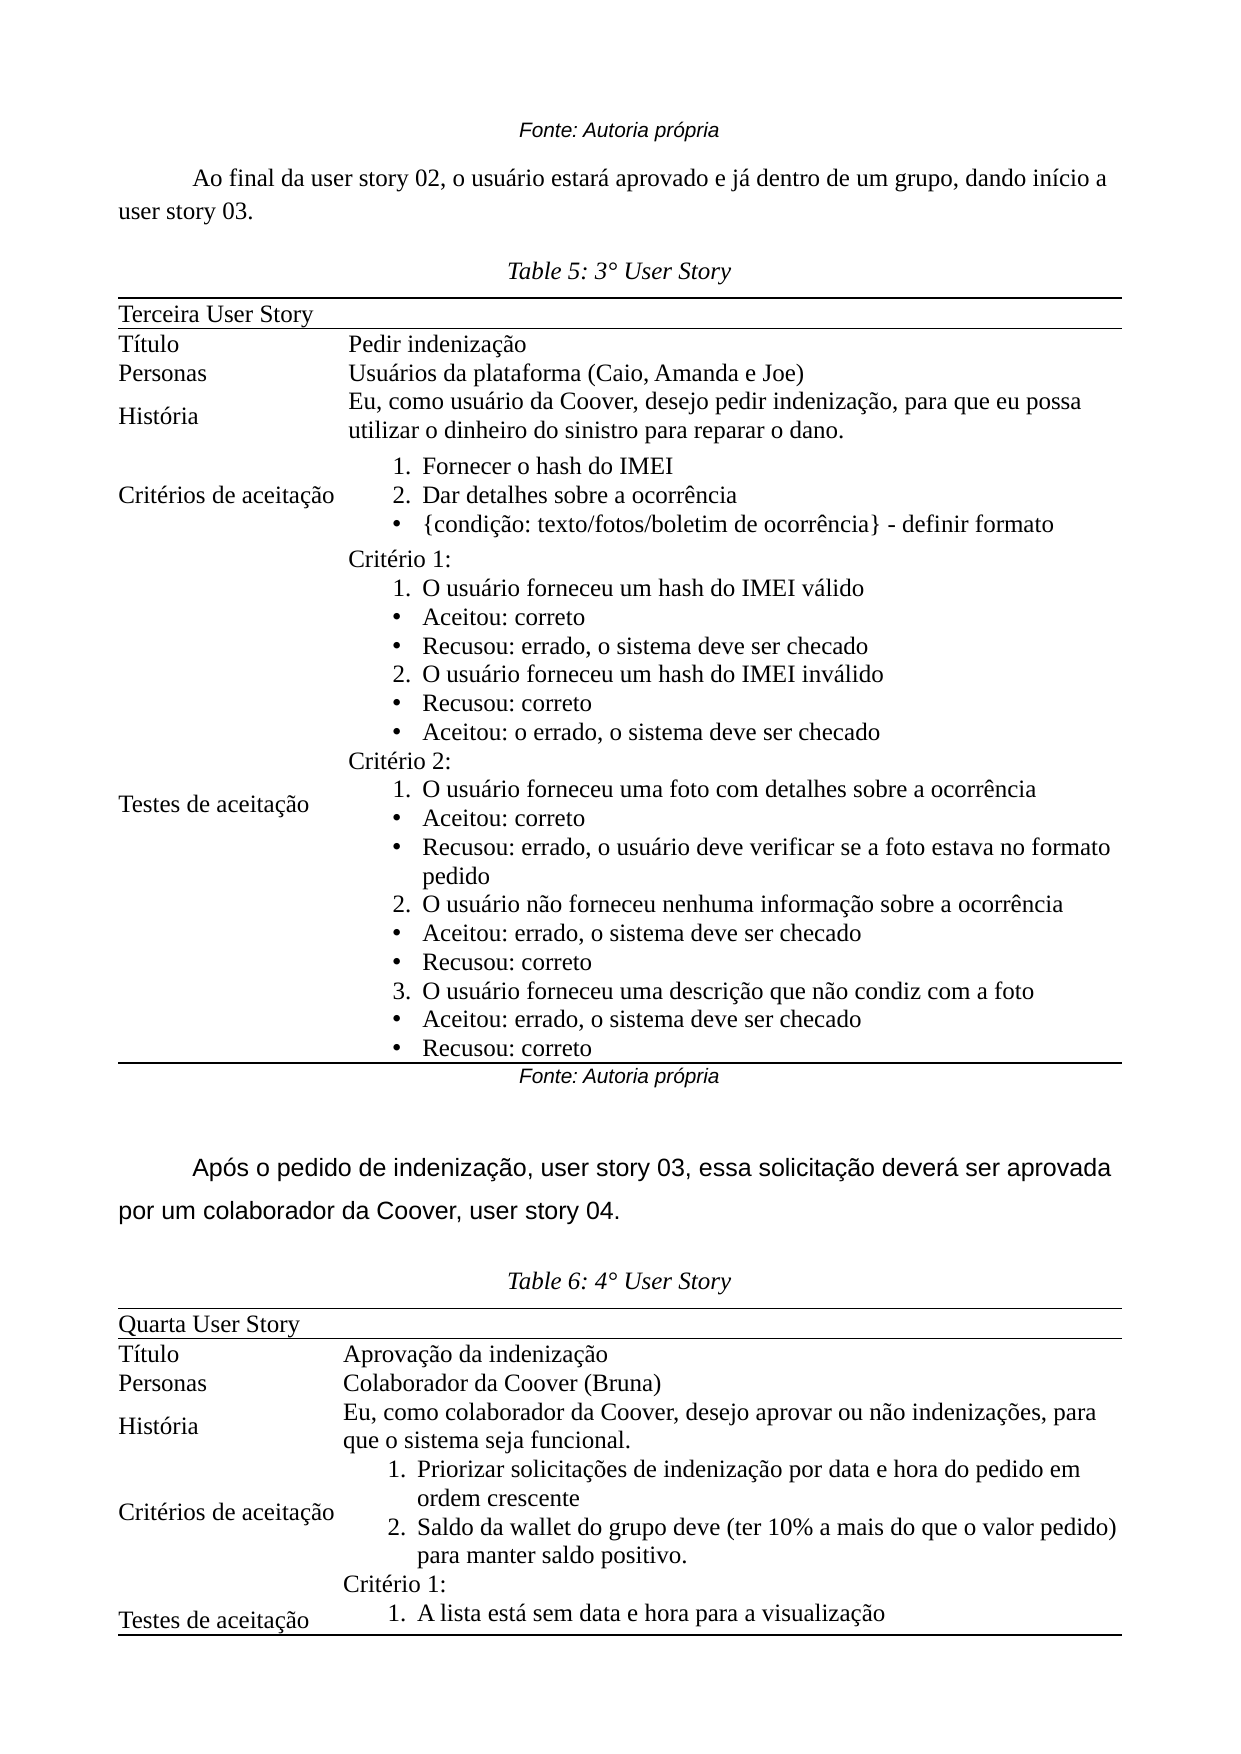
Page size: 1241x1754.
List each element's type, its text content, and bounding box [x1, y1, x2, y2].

table_cell Aprovação da indenização [343, 1339, 1122, 1368]
text Ao final da user story 02, o usuário estará aprovado e já dentro de um grupo, dando início a user story 03. [118, 163, 1122, 224]
table_cell História [118, 1397, 343, 1454]
table_cell Critérios de aceitação [118, 1454, 343, 1569]
table_cell Critério 1: O usuário forneceu um hash do IMEI válido Aceitou: correto Recusou: errado, o sistema deve ser checado O usuário forneceu um hash do IMEI inválido Recusou: correto Aceitou: o errado, o sistema deve ser checado Critério 2: O usuário forneceu uma foto com detalhes sobre a ocorrência Aceitou: correto Recusou: errado, o usuário deve verificar se a foto estava no formato pedido O usuário não forneceu nenhuma informação sobre a ocorrência Aceitou: errado, o sistema deve ser checado Recusou: correto O usuário forneceu uma descrição que não condiz com a foto Aceitou: errado, o sistema deve ser checado Recusou: correto [348, 545, 1122, 1062]
table_cell História [118, 386, 348, 444]
table_cell Testes de aceitação [118, 545, 348, 1062]
table_cell Critério 1: A lista está sem data e hora para a visualização Aceitou: errado, o sistema deve ser checado Recusou: correto A lista tem as informações de data e hora Aceitou: correto Recusou: errado, o sistema deve ser checado Critério 2: A indenização foi aceita e a wallet do grupo está com saldo 0 Aceitou: errado, o sistema deve ser checado Recusou: correto A indenização foi aceita e a wallet do grupo está com saldo suficiente Aceitou: correto Recusou: errado, o sistema deve ser checado [343, 1569, 1122, 1634]
text Fonte: Autoria própria [118, 1064, 1122, 1088]
table_cell Personas [118, 358, 348, 386]
table_cell Usuários da plataforma (Caio, Amanda e Joe) [348, 358, 1122, 386]
table_cell Eu, como colaborador da Coover, desejo aprovar ou não indenizações, para que o sistema seja funcional. [343, 1397, 1122, 1454]
table_cell Colaborador da Coover (Bruna) [343, 1368, 1122, 1397]
table_cell Testes de aceitação [118, 1569, 343, 1634]
table_cell Título [118, 329, 348, 358]
table_cell Priorizar solicitações de indenização por data e hora do pedido em ordem crescente Saldo da wallet do grupo deve (ter 10% a mais do que o valor pedido) para manter saldo positivo. [343, 1454, 1122, 1569]
table_cell Personas [118, 1368, 343, 1397]
table_cell Título [118, 1339, 343, 1368]
table_cell Critérios de aceitação [118, 444, 348, 544]
text Table 6: 4° User Story [118, 1266, 1122, 1295]
table_header Quarta User Story [118, 1309, 1122, 1338]
table_header Terceira User Story [118, 299, 1122, 327]
table_cell Pedir indenização [348, 329, 1122, 358]
text Fonte: Autoria própria [118, 118, 1122, 142]
text Após o pedido de indenização, user story 03, essa solicitação deverá ser aprovada por um colaborador da Coover, user story 04. [118, 1153, 1122, 1225]
text Table 5: 3° User Story [118, 256, 1122, 284]
table_cell Fornecer o hash do IMEI Dar detalhes sobre a ocorrência {condição: texto/fotos/boletim de ocorrência} - definir formato [348, 444, 1122, 544]
table_cell Eu, como usuário da Coover, desejo pedir indenização, para que eu possa utilizar o dinheiro do sinistro para reparar o dano. [348, 386, 1122, 444]
